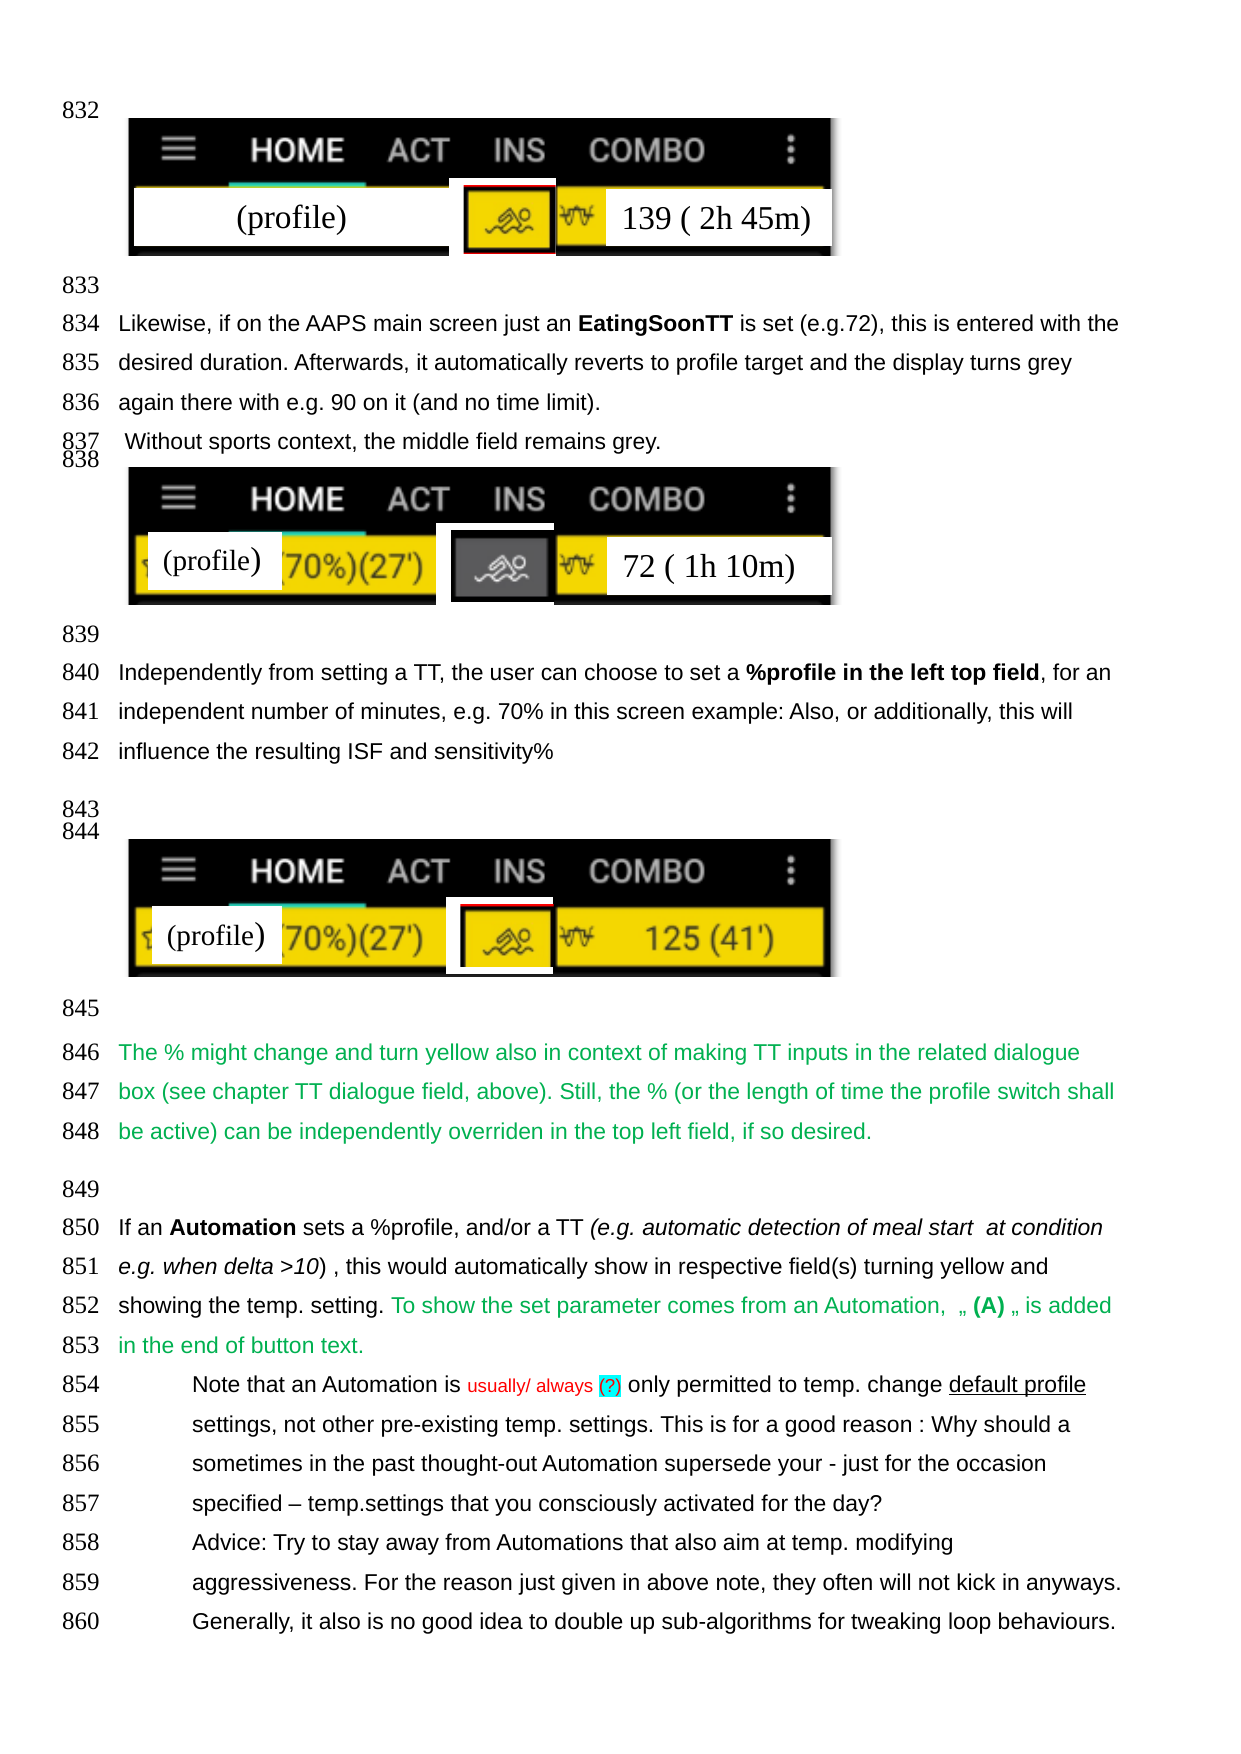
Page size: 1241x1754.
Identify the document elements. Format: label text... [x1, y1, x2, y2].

list Independently from setting a TT, the user can choose to set a %profile in the left top field, for an independent number of minutes, e.g. 70% in this screen example: Also, or additionally, this will influence the resulting ISF and sensitivity% [118, 659, 1122, 764]
text 139 ( 2h 45m) [621, 198, 817, 237]
text (profile)) [163, 539, 267, 582]
text (profile)) [167, 914, 267, 957]
text (profile) [149, 197, 434, 236]
list The % might change and turn yellow also in context of making TT inputs in the related dialogue box (see chapter TT dialogue field, above). Still, the % (or the length of time the profile switch shall be active) can be independently overriden in the top left field, if so desired. [118, 1039, 1122, 1144]
text 72 ( 1h 10m) [622, 547, 817, 585]
text Advice: Try to stay away from Automations that also aim at temp. modifying aggressiveness. For the reason just given in above note, they often will not kick in anyways. Generally, it also is no good idea to double up sub-algorithms for tweaking loop behaviours. [192, 1529, 1122, 1634]
text Without sports context, the middle field remains grey. [118, 428, 1122, 454]
text If an Automation sets a %profile, and/or a TT (e.g. automatic detection of meal start at condition e.g. when delta >10) , this would automatically show in respective field(s) turning yellow and showing the temp. setting. To show the set parameter comes from an Automation, „ (A) „ is added in the end of button text. [118, 1213, 1122, 1358]
text Note that an Automation is usually/ always (?) only permitted to temp. change default profile settings, not other pre-existing temp. settings. This is for a good reason : Why should a sometimes in the past thought-out Automation supersede your - just for the occasion specified – temp.settings that you consciously activated for the day? [192, 1371, 1122, 1516]
text Likewise, if on the AAPS main screen just an EatingSoonTT is set (e.g.72), this is entered with the desired duration. Afterwards, it automatically reverts to profile target and the display turns grey again there with e.g. 90 on it (and no time limit). [118, 309, 1122, 415]
